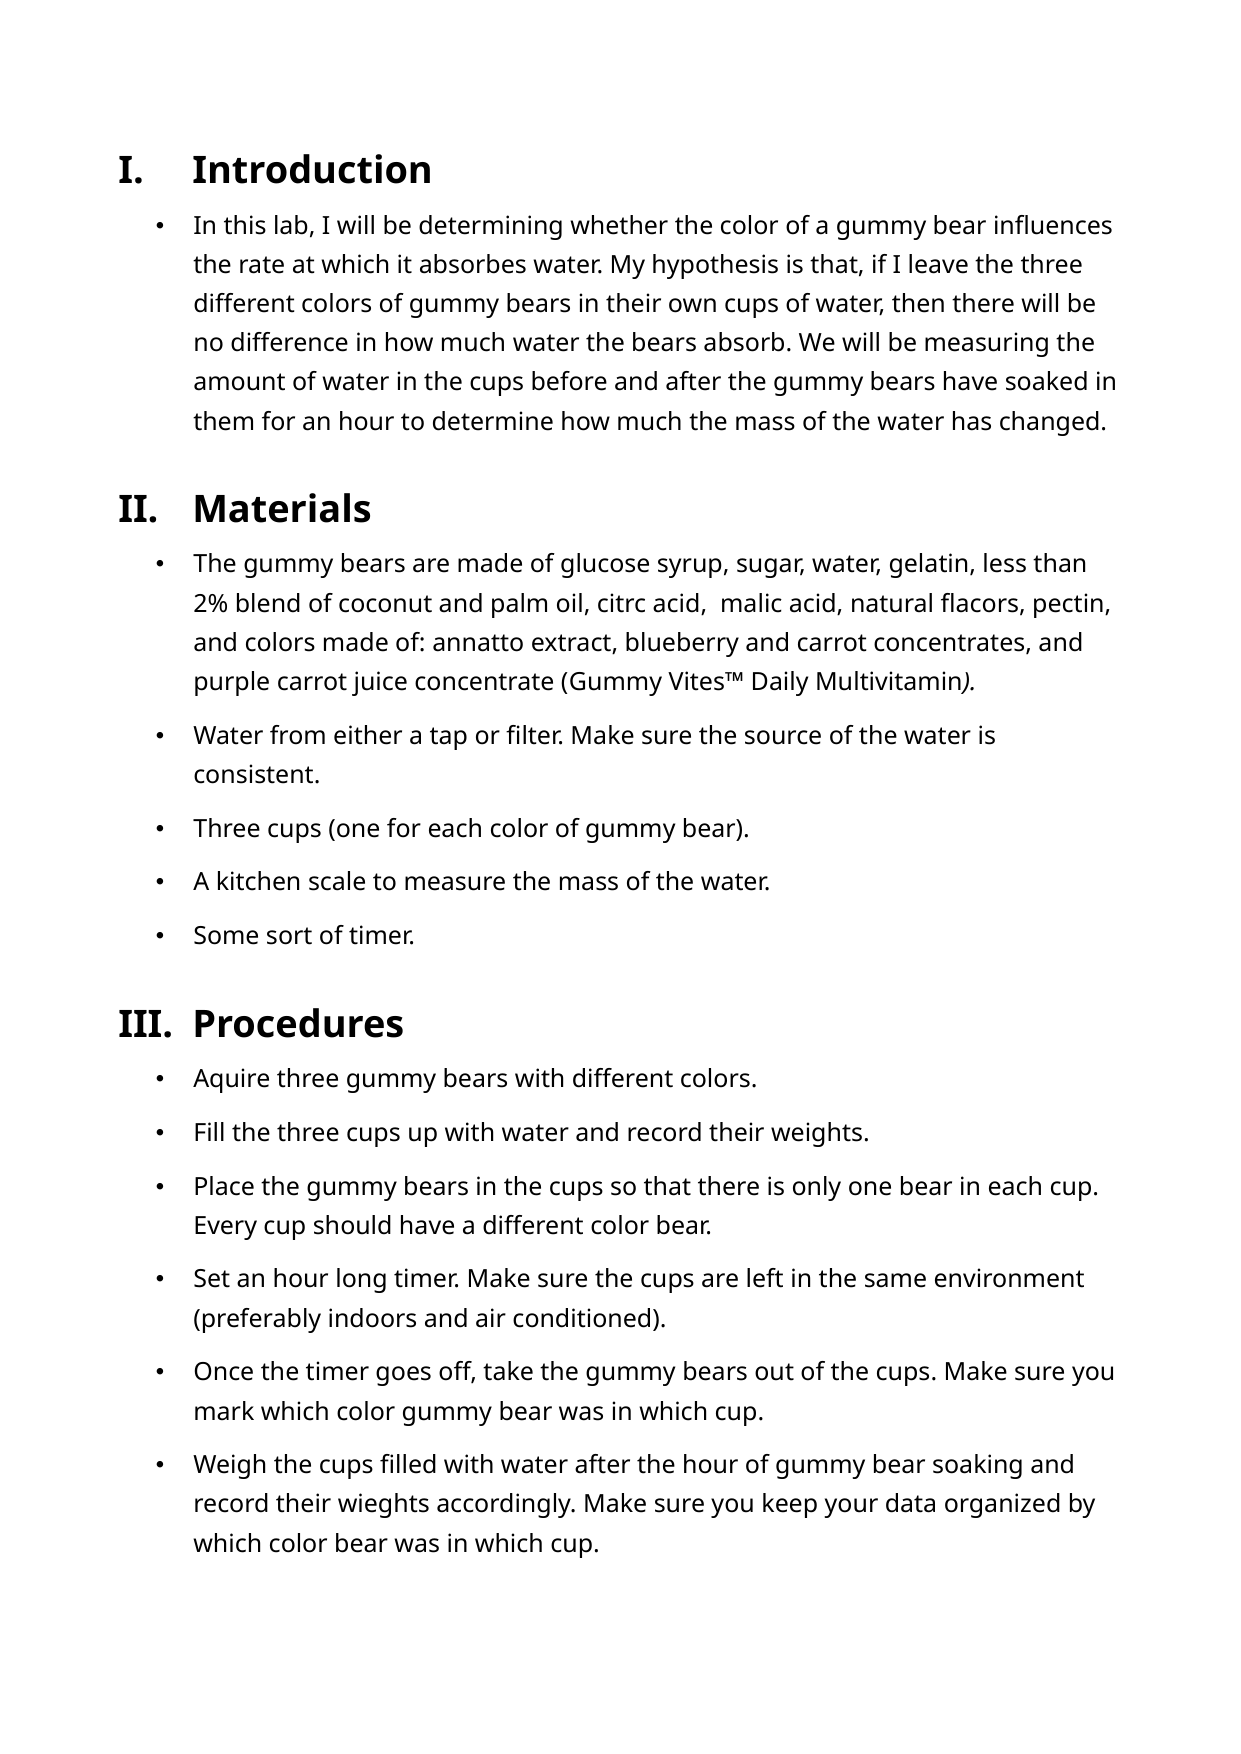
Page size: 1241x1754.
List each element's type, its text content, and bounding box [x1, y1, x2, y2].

list In this lab, I will be determining whether the color of a gummy bear influences the rate at which it absorbes water. My hypothesis is that, if I leave the three different colors of gummy bears in their own cups of water, then there will be no difference in how much water the bears absorb. We will be measuring the amount of water in the cups before and after the gummy bears have soaked in them for an hour to determine how much the mass of the water has changed. [156, 207, 1122, 437]
list Three cups (one for each color of gummy bear). [156, 810, 1122, 844]
subtitle Materials [118, 482, 1122, 533]
subtitle Procedures [118, 996, 1122, 1048]
list Some sort of timer. [156, 918, 1122, 952]
list Place the gummy bears in the cups so that there is only one bear in each cup. Every cup should have a different color bear. [156, 1168, 1122, 1241]
list A kitchen scale to measure the mass of the water. [156, 864, 1122, 898]
list Aquire three gummy bears with different colors. [156, 1061, 1122, 1095]
list Weigh the cups filled with water after the hour of gummy bear soaking and record their wieghts accordingly. Make sure you keep your data organized by which color bear was in which cup. [156, 1447, 1122, 1559]
list Set an hour long timer. Make sure the cups are left in the same environment (preferably indoors and air conditioned). [156, 1261, 1122, 1334]
list Fill the three cups up with water and record their weights. [156, 1114, 1122, 1148]
subtitle Introduction [118, 143, 1122, 195]
list Water from either a tap or filter. Make sure the source of the water is consistent. [156, 717, 1122, 791]
list Once the timer goes off, take the gummy bears out of the cups. Make sure you mark which color gummy bear was in which cup. [156, 1354, 1122, 1427]
list The gummy bears are made of glucose syrup, sugar, water, gelatin, less than 2% blend of coconut and palm oil, citrc acid, malic acid, natural flacors, pectin, and colors made of: annatto extract, blueberry and carrot concentrates, and purple carrot juice concentrate (Gummy Vites™ Daily Multivitamin). [156, 546, 1122, 698]
